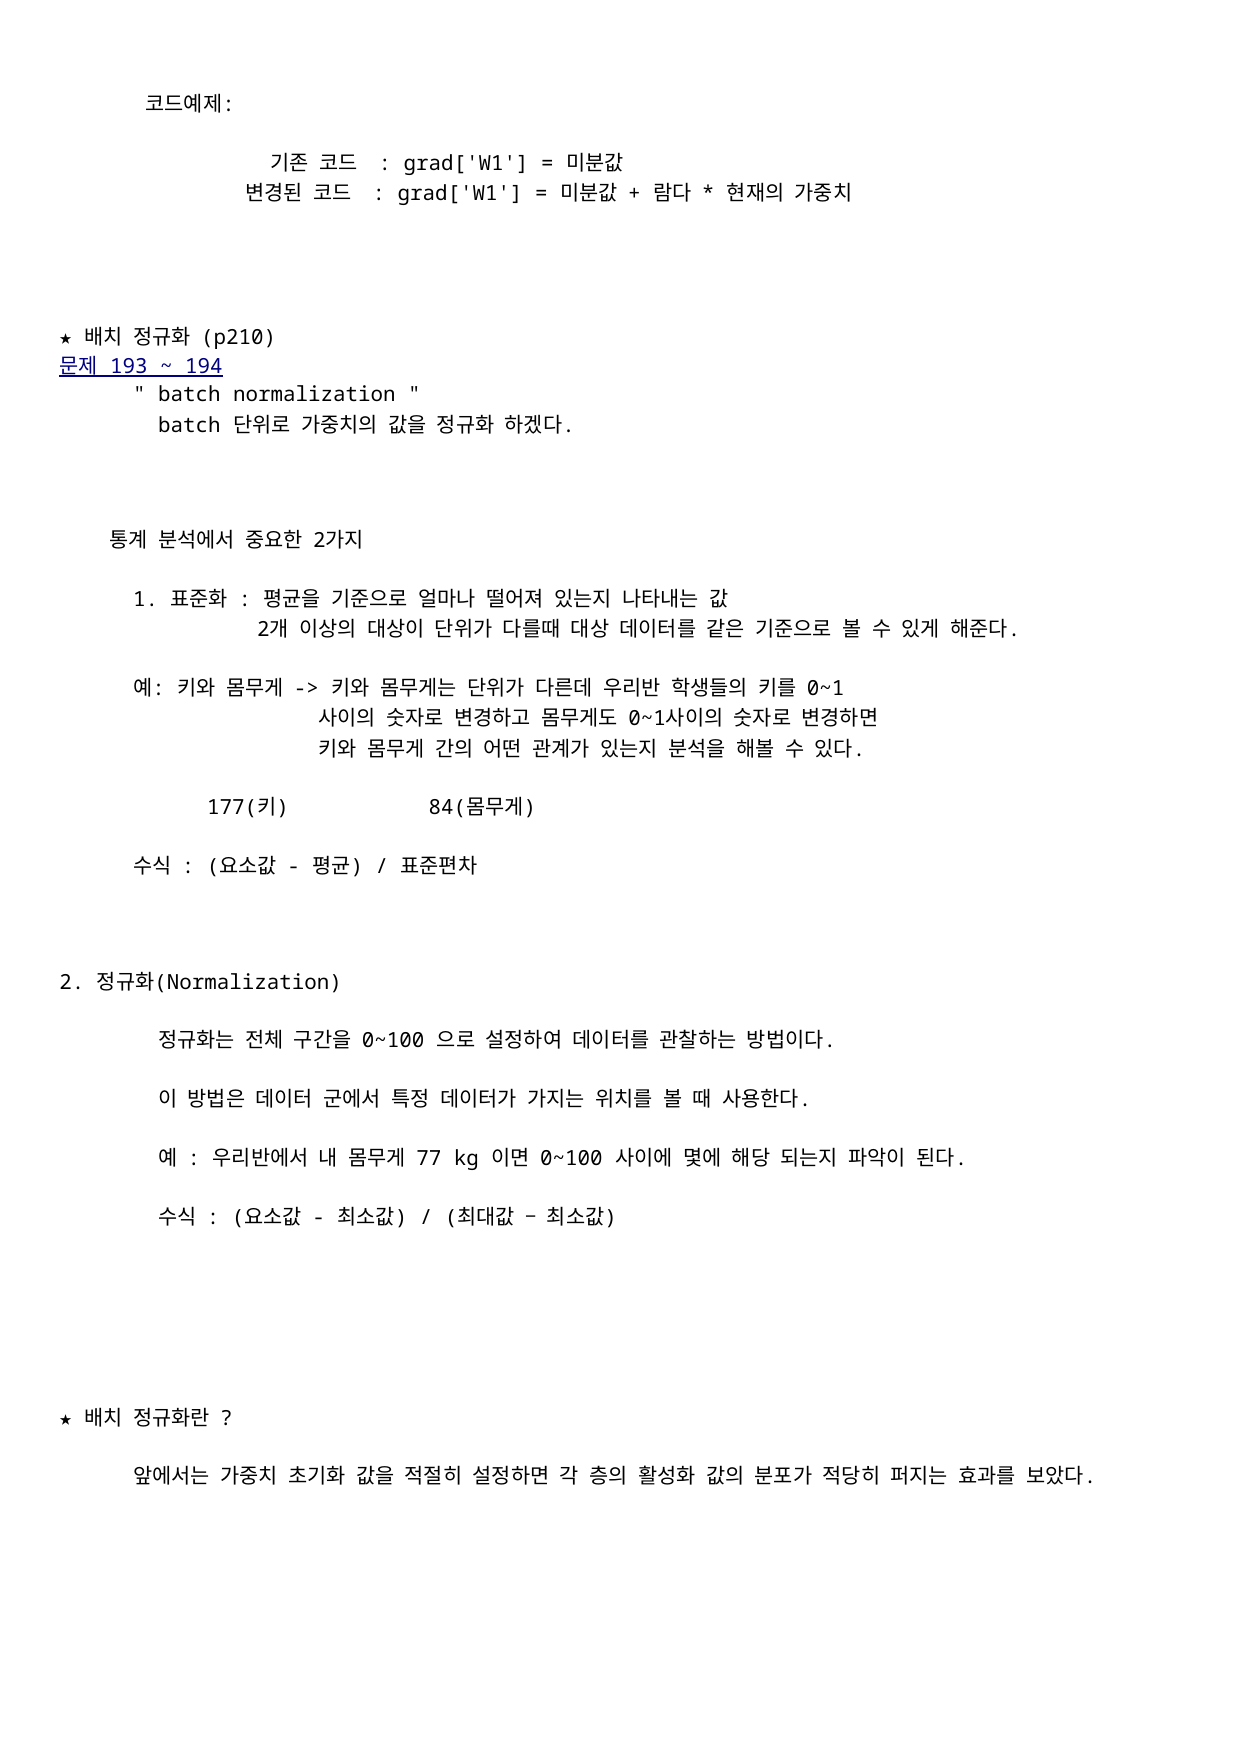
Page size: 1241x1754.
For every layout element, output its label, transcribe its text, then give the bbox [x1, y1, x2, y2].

text 수식 : (요소값 - 평균) / 표준편차 [59, 849, 1181, 880]
text batch 단위로 가중치의 값을 정규화 하겠다. [59, 408, 1181, 438]
text 통계 분석에서 중요한 2가지 [59, 523, 1181, 554]
text 수식 : (요소값 - 최소값) / (최대값 – 최소값) [59, 1200, 1181, 1230]
text 2. 정규화(Normalization) [59, 965, 1181, 995]
text 2개 이상의 대상이 단위가 다를때 대상 데이터를 같은 기준으로 볼 수 있게 해준다. [59, 612, 1181, 643]
text 변경된 코드 : grad['W1'] = 미분값 + 람다 * 현재의 가중치 [59, 177, 1181, 207]
text ★ 배치 정규화란 ? [59, 1401, 1181, 1431]
text 키와 몸무게 간의 어떤 관계가 있는지 분석을 해볼 수 있다. [59, 732, 1181, 762]
text ★ 배치 정규화 (p210) [59, 321, 1181, 351]
text 사이의 숫자로 변경하고 몸무게도 0~1사이의 숫자로 변경하면 [59, 702, 1181, 732]
text 정규화는 전체 구간을 0~100 으로 설정하여 데이터를 관찰하는 방법이다. [59, 1024, 1181, 1054]
text 1. 표준화 : 평균을 기준으로 얼마나 떨어져 있는지 나타내는 값 [59, 582, 1181, 612]
text 앞에서는 가중치 초기화 값을 적절히 설정하면 각 층의 활성화 값의 분포가 적당히 퍼지는 효과를 보았다. [59, 1460, 1181, 1490]
text 예 : 우리반에서 내 몸무게 77 kg 이면 0~100 사이에 몇에 해당 되는지 파악이 된다. [59, 1141, 1181, 1172]
text 이 방법은 데이터 군에서 특정 데이터가 가지는 위치를 볼 때 사용한다. [59, 1082, 1181, 1113]
text 기존 코드 : grad['W1'] = 미분값 [59, 146, 1181, 177]
text 문제 193 ~ 194 [59, 351, 1181, 379]
text " batch normalization " [59, 379, 1181, 408]
text 177(키) 84(몸무게) [59, 791, 1181, 821]
text 예: 키와 몸무게 -> 키와 몸무게는 단위가 다른데 우리반 학생들의 키를 0~1 [59, 671, 1181, 702]
text 코드예제: [59, 87, 1181, 118]
